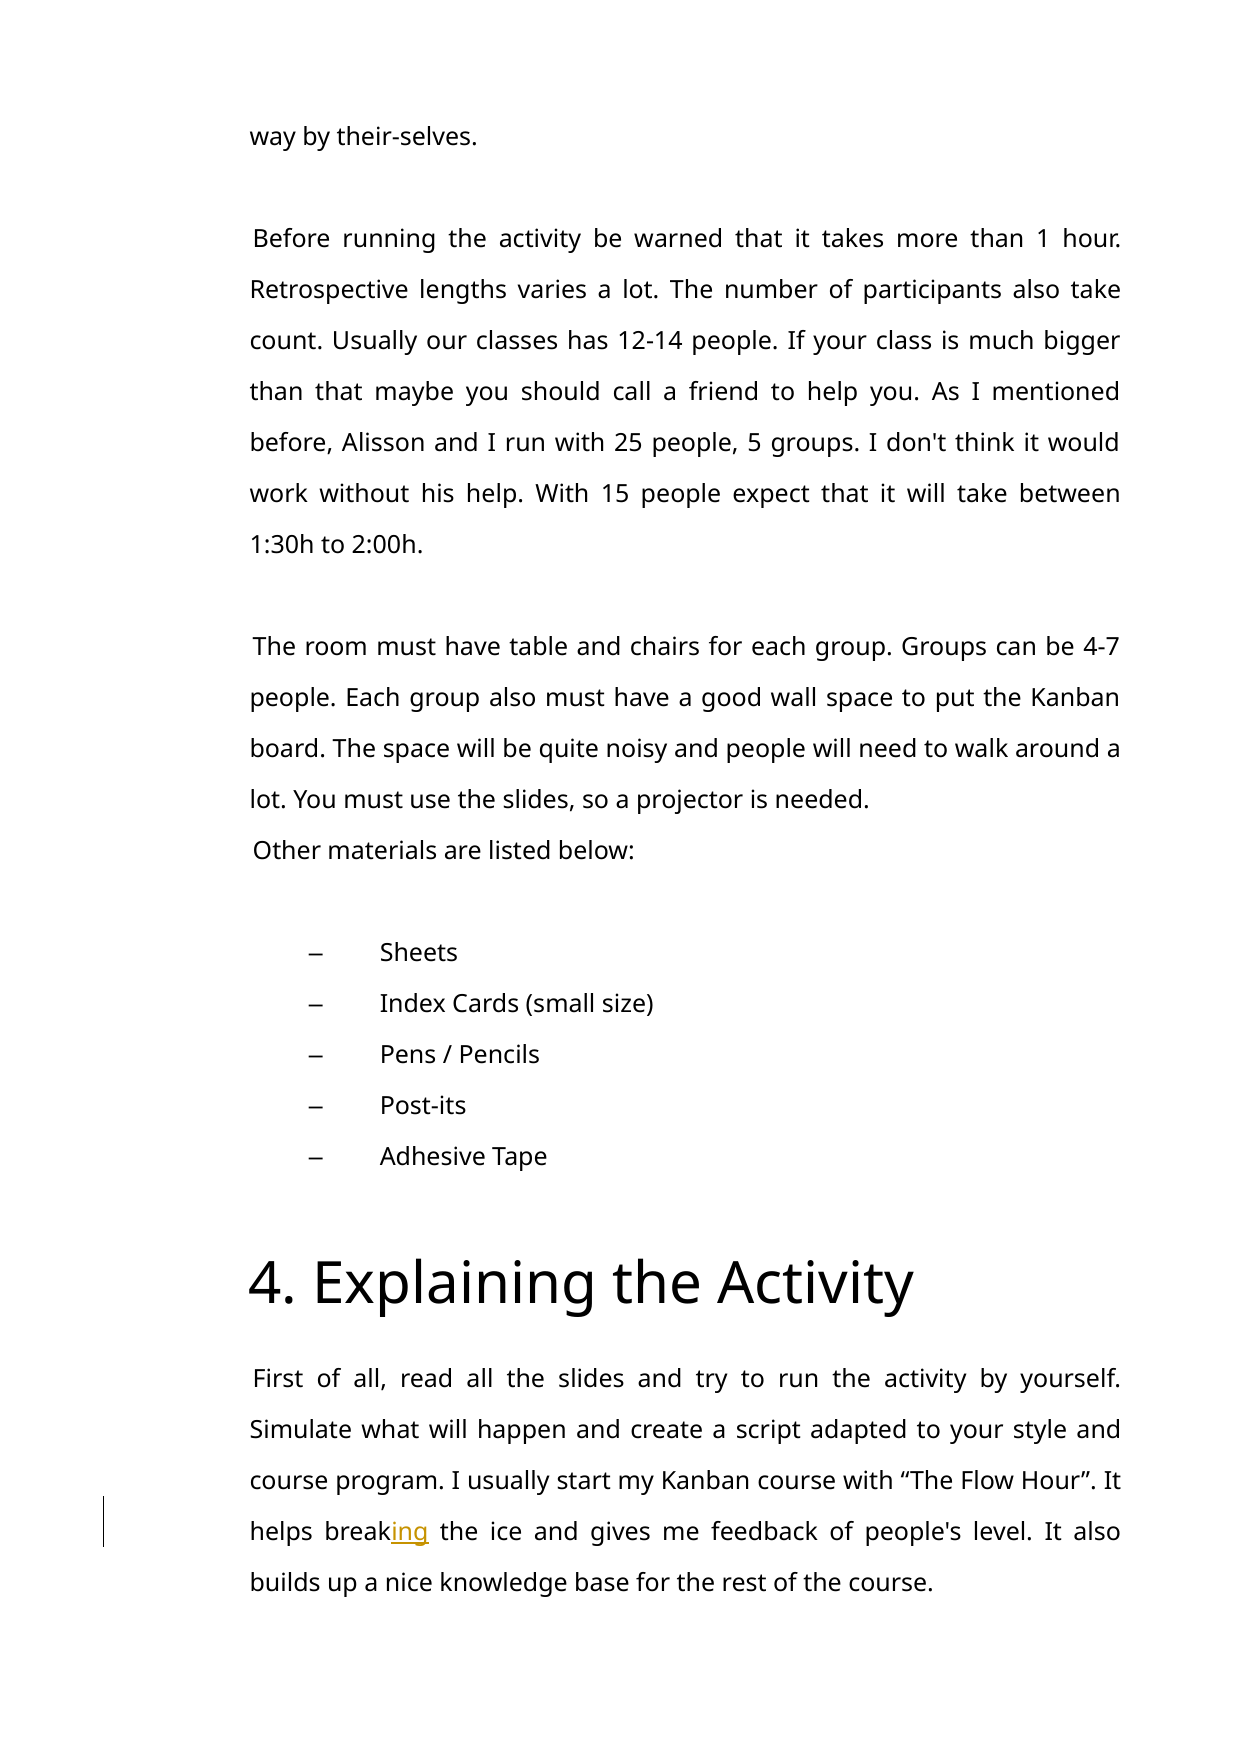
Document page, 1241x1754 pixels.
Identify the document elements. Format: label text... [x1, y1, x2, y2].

list Index Cards (small size) [306, 986, 1122, 1020]
text Other materials are listed below: [249, 833, 1122, 867]
text The room must have table and chairs for each group. Groups can be 4-7 people. Each group also must have a good wall space to put the Kanban board. The space will be quite noisy and people will need to walk around a lot. You must use the slides, so a projector is needed. [249, 628, 1122, 816]
text way by their-selves. [249, 118, 1122, 152]
list Sheets [306, 935, 1122, 969]
list Adhesive Tape [306, 1139, 1122, 1173]
text First of all, read all the slides and try to run the activity by yourself. Simulate what will happen and create a script adapted to your style and course program. I usually start my Kanban course with “The Flow Hour”. It helps breaking the ice and gives me feedback of people's level. It also builds up a nice knowledge base for the rest of the course. [249, 1360, 1122, 1598]
list Pens / Pencils [306, 1037, 1122, 1071]
list Post-its [306, 1088, 1122, 1122]
text Before running the activity be warned that it takes more than 1 hour. Retrospective lengths varies a lot. The number of participants also take count. Usually our classes has 12-14 people. If your class is much bigger than that maybe you should call a friend to help you. As I mentioned before, Alisson and I run with 25 people, 5 groups. I don't think it would work without his help. With 15 people expect that it will take between 1:30h to 2:00h. [249, 220, 1122, 561]
text 4. Explaining the Activity [248, 1241, 1122, 1321]
